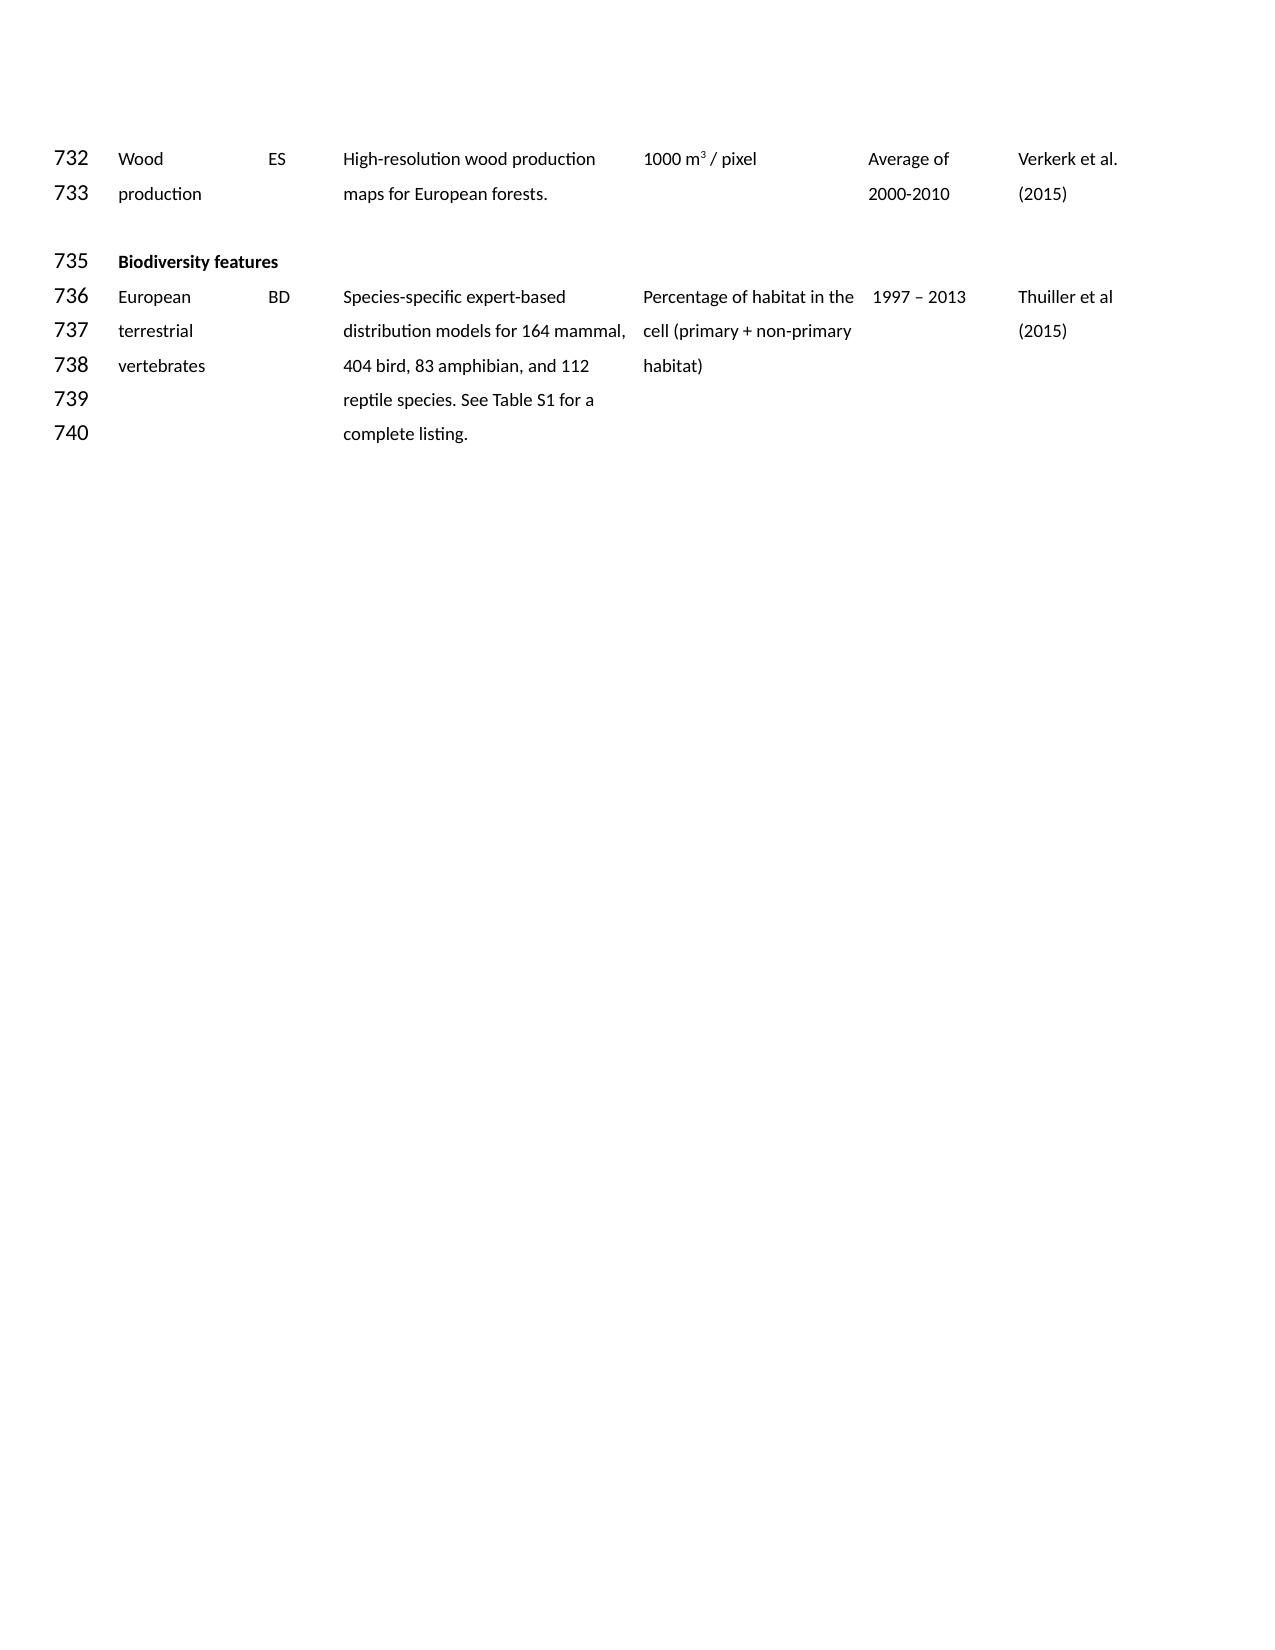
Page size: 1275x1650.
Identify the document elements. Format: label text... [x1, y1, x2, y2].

text vertebrates 404 bird, 83 amphibian, and 112 habitat) [118, 354, 1157, 377]
text complete listing. [118, 423, 1157, 446]
text reptile species. See Table S1 for a [118, 388, 1157, 411]
text terrestrial distribution models for 164 mammal, cell (primary + non-primary (2015) [118, 319, 1157, 342]
text Wood ES High-resolution wood production 1000 m3 / pixel Average of Verkerk et al. production maps for European forests. 2000-2010 (2015) [118, 148, 1157, 239]
text European BD Species-specific expert-based Percentage of habitat in the 1997 – 2013 Thuiller et al [118, 285, 1157, 308]
text Biodiversity features [118, 251, 1157, 274]
